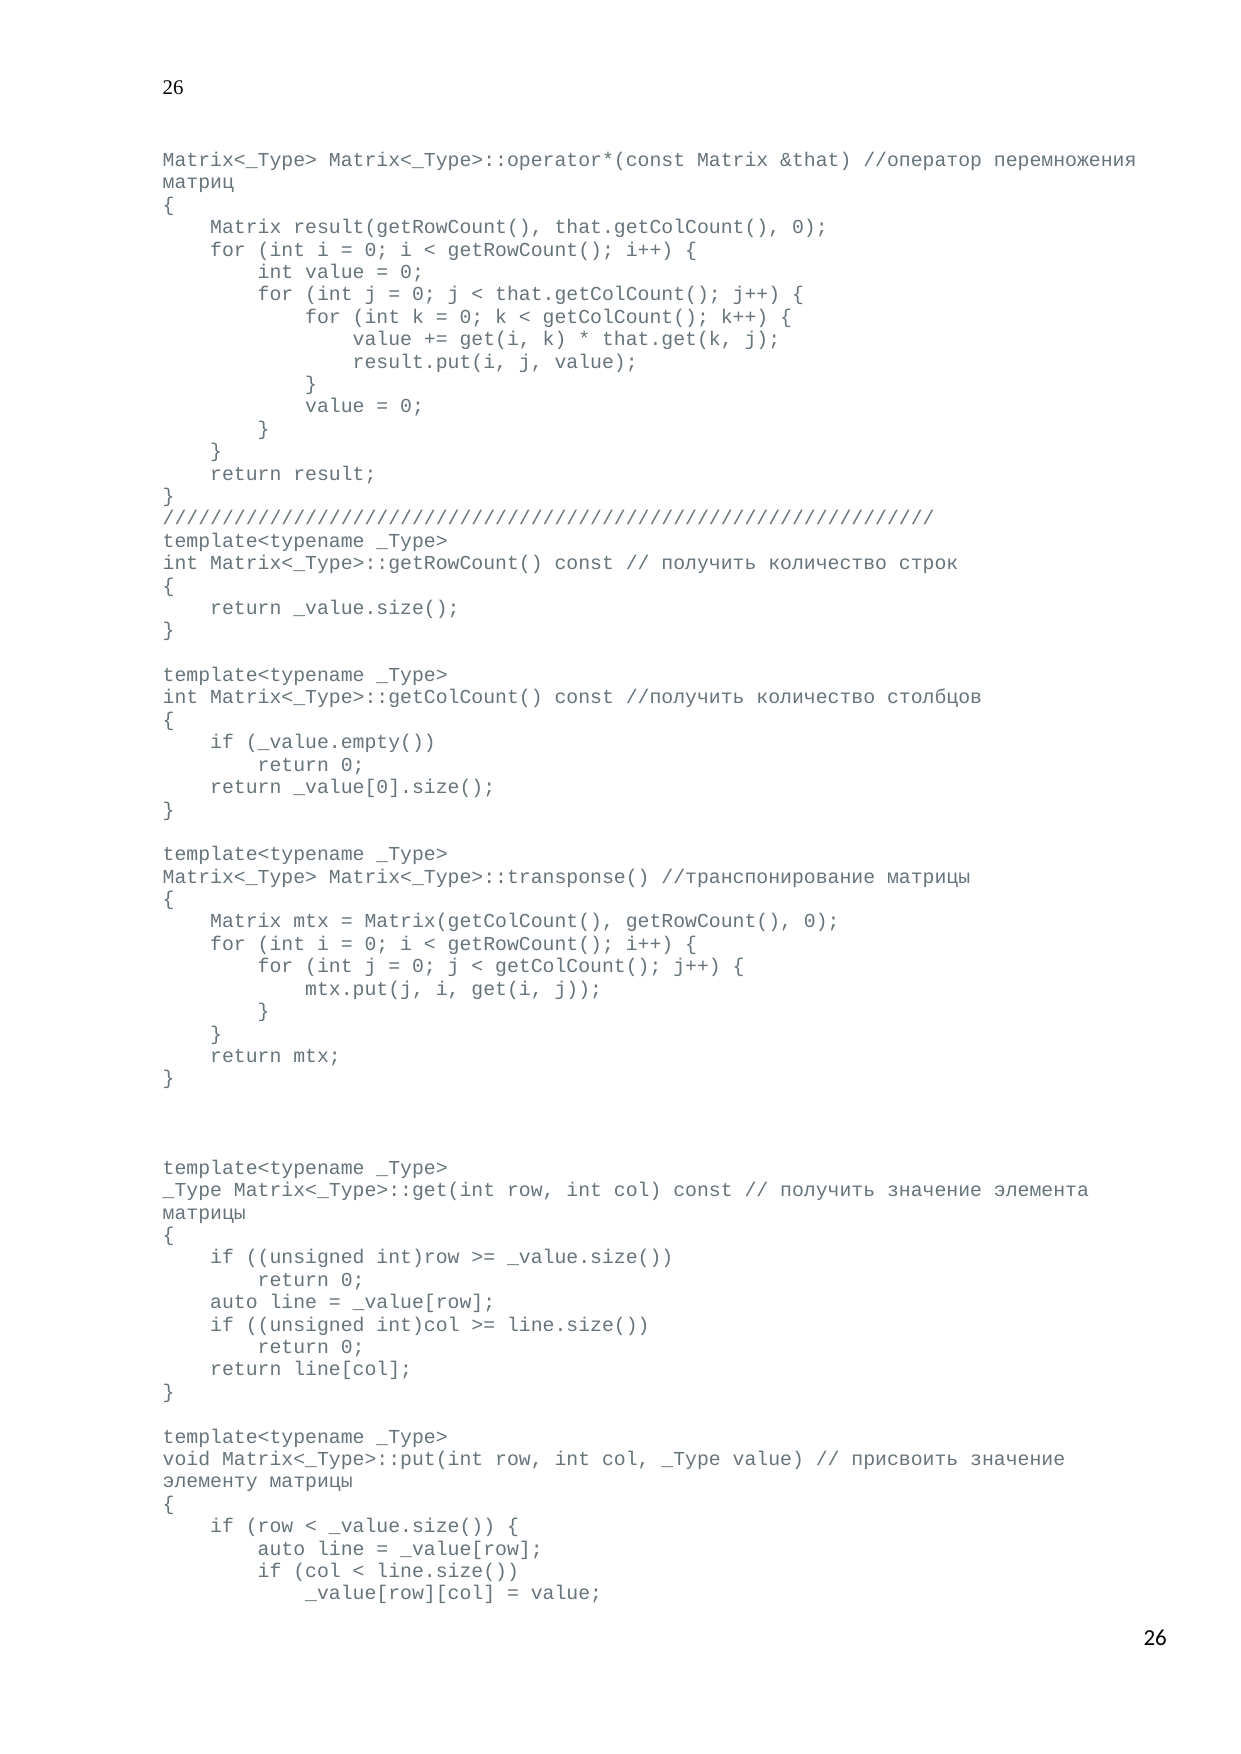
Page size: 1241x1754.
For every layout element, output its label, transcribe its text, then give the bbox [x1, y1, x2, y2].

text value += get(i, k) * that.get(k, j); [162, 329, 1166, 352]
text } [162, 374, 1166, 396]
text } [162, 1023, 1166, 1046]
text if (col < line.size()) [162, 1561, 1166, 1583]
text template<typename _Type> [162, 844, 1166, 867]
text { [162, 1494, 1166, 1516]
text Matrix mtx = Matrix(getColCount(), getRowCount(), 0); [162, 911, 1166, 934]
text return 0; [162, 1337, 1166, 1359]
text template<typename _Type> [162, 531, 1166, 553]
text return result; [162, 463, 1166, 486]
text _value[row][col] = value; [162, 1583, 1166, 1606]
text return _value[0].size(); [162, 777, 1166, 799]
text return 0; [162, 755, 1166, 777]
text int value = 0; [162, 262, 1166, 284]
text if (_value.empty()) [162, 732, 1166, 755]
text } [162, 1001, 1166, 1023]
text } [162, 799, 1166, 822]
text void Matrix<_Type>::put(int row, int col, _Type value) // присвоить значение элементу матрицы [162, 1449, 1166, 1494]
text for (int j = 0; j < that.getColCount(); j++) { [162, 284, 1166, 307]
text { [162, 195, 1166, 217]
text result.put(i, j, value); [162, 352, 1166, 374]
text } [162, 419, 1166, 441]
text return 0; [162, 1270, 1166, 1292]
text { [162, 1225, 1166, 1247]
text { [162, 710, 1166, 732]
text template<typename _Type> [162, 1427, 1166, 1449]
text if ((unsigned int)row >= _value.size()) [162, 1247, 1166, 1270]
text Matrix<_Type> Matrix<_Type>::transponse() //транспонирование матрицы [162, 867, 1166, 889]
text template<typename _Type> [162, 1158, 1166, 1180]
text return mtx; [162, 1046, 1166, 1068]
text for (int i = 0; i < getRowCount(); i++) { [162, 239, 1166, 262]
text } [162, 1382, 1166, 1404]
text auto line = _value[row]; [162, 1292, 1166, 1314]
text return _value.size(); [162, 598, 1166, 620]
text if (row < _value.size()) { [162, 1516, 1166, 1538]
text { [162, 889, 1166, 911]
text template<typename _Type> [162, 665, 1166, 687]
text _Type Matrix<_Type>::get(int row, int col) const // получить значение элемента матрицы [162, 1180, 1166, 1225]
text int Matrix<_Type>::getColCount() const //получить количество столбцов [162, 687, 1166, 710]
text auto line = _value[row]; [162, 1538, 1166, 1561]
text return line[col]; [162, 1359, 1166, 1382]
text } [162, 486, 1166, 508]
text int Matrix<_Type>::getRowCount() const // получить количество строк [162, 553, 1166, 576]
text ///////////////////////////////////////////////////////////////// [162, 508, 1166, 531]
text mtx.put(j, i, get(i, j)); [162, 979, 1166, 1001]
text } [162, 1068, 1166, 1091]
text for (int i = 0; i < getRowCount(); i++) { [162, 934, 1166, 956]
text for (int j = 0; j < getColCount(); j++) { [162, 956, 1166, 979]
text Matrix<_Type> Matrix<_Type>::operator*(const Matrix &that) //оператор перемножения матриц [162, 150, 1166, 195]
text } [162, 620, 1166, 643]
text for (int k = 0; k < getColCount(); k++) { [162, 307, 1166, 329]
text Matrix result(getRowCount(), that.getColCount(), 0); [162, 217, 1166, 239]
text { [162, 576, 1166, 598]
text value = 0; [162, 396, 1166, 419]
text } [162, 441, 1166, 463]
text if ((unsigned int)col >= line.size()) [162, 1314, 1166, 1337]
